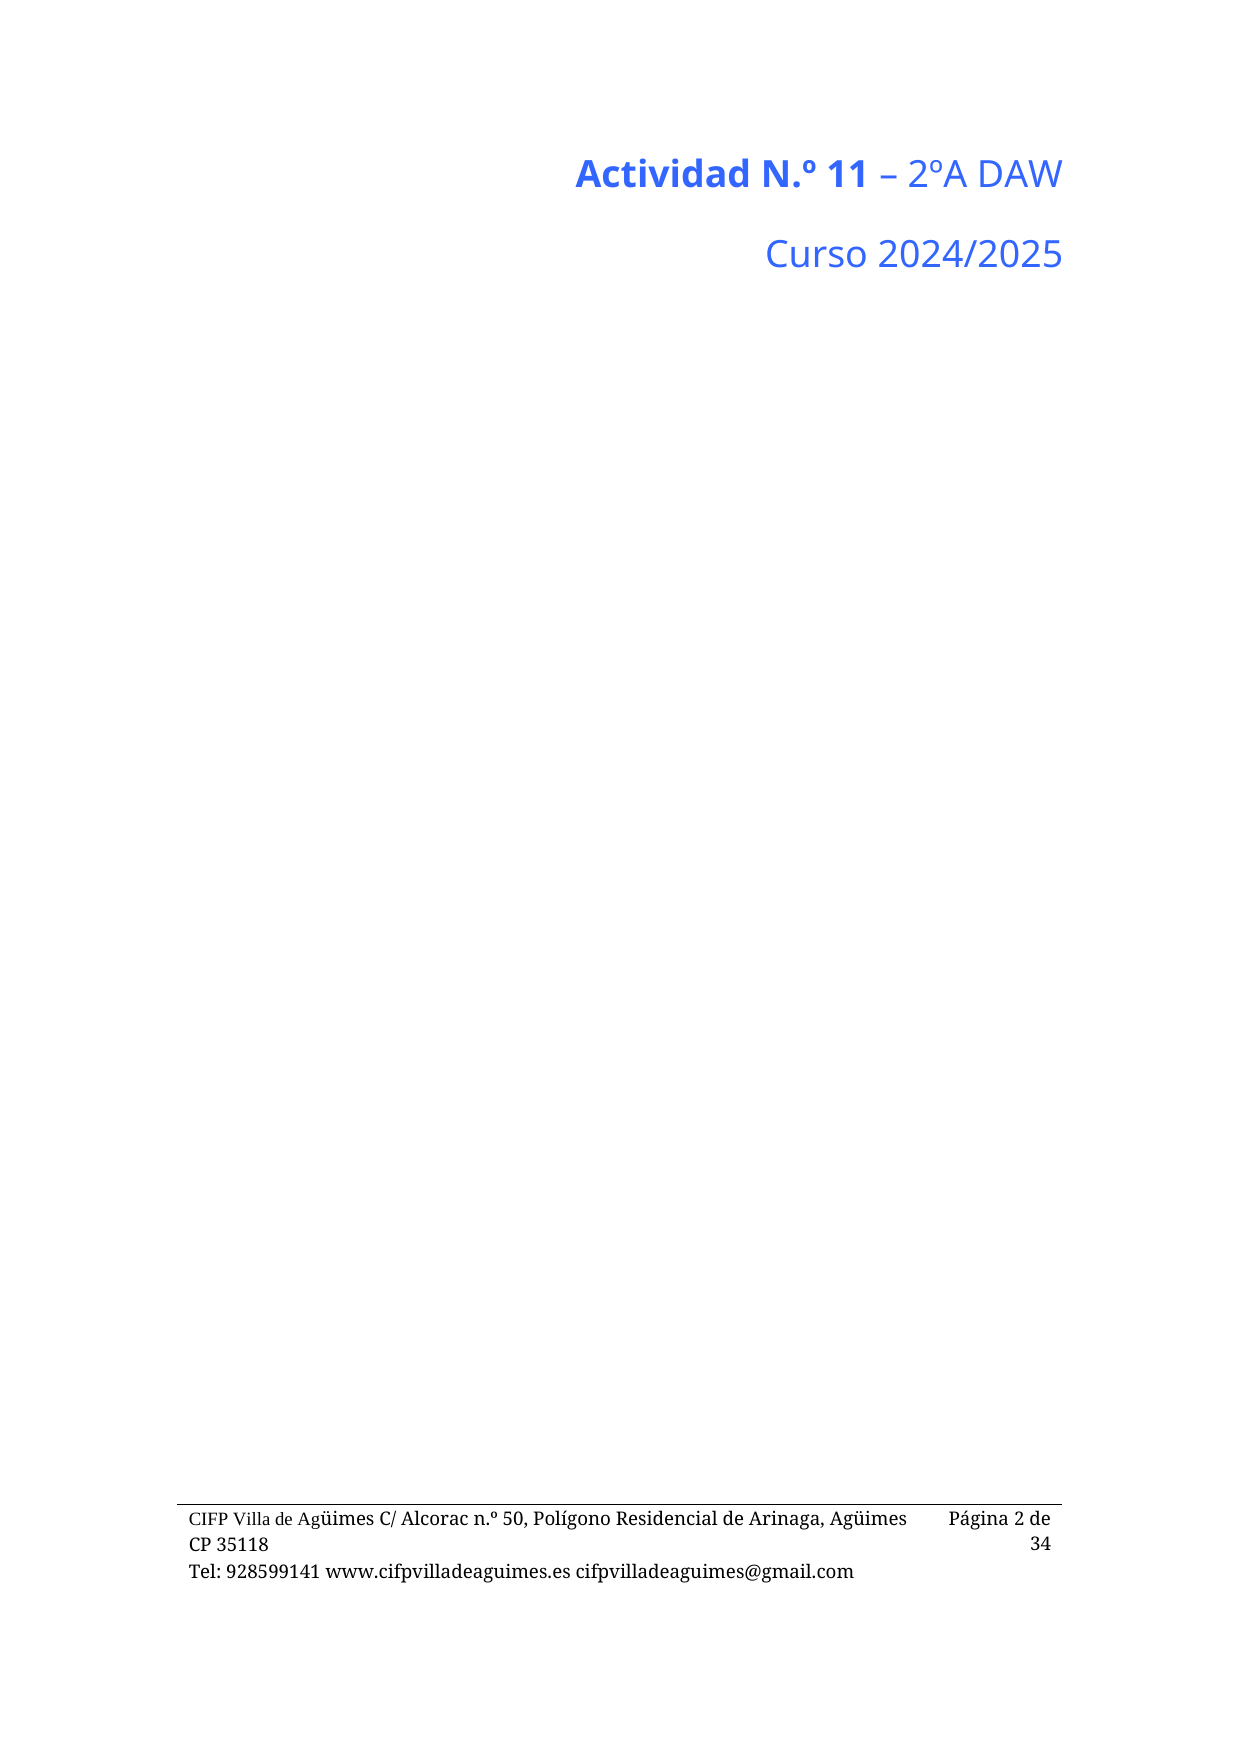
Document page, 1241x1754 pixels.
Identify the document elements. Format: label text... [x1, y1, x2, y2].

text Curso 2024/2025 [177, 227, 1063, 278]
text Actividad N.º 11 – 2ºA DAW [177, 148, 1063, 199]
